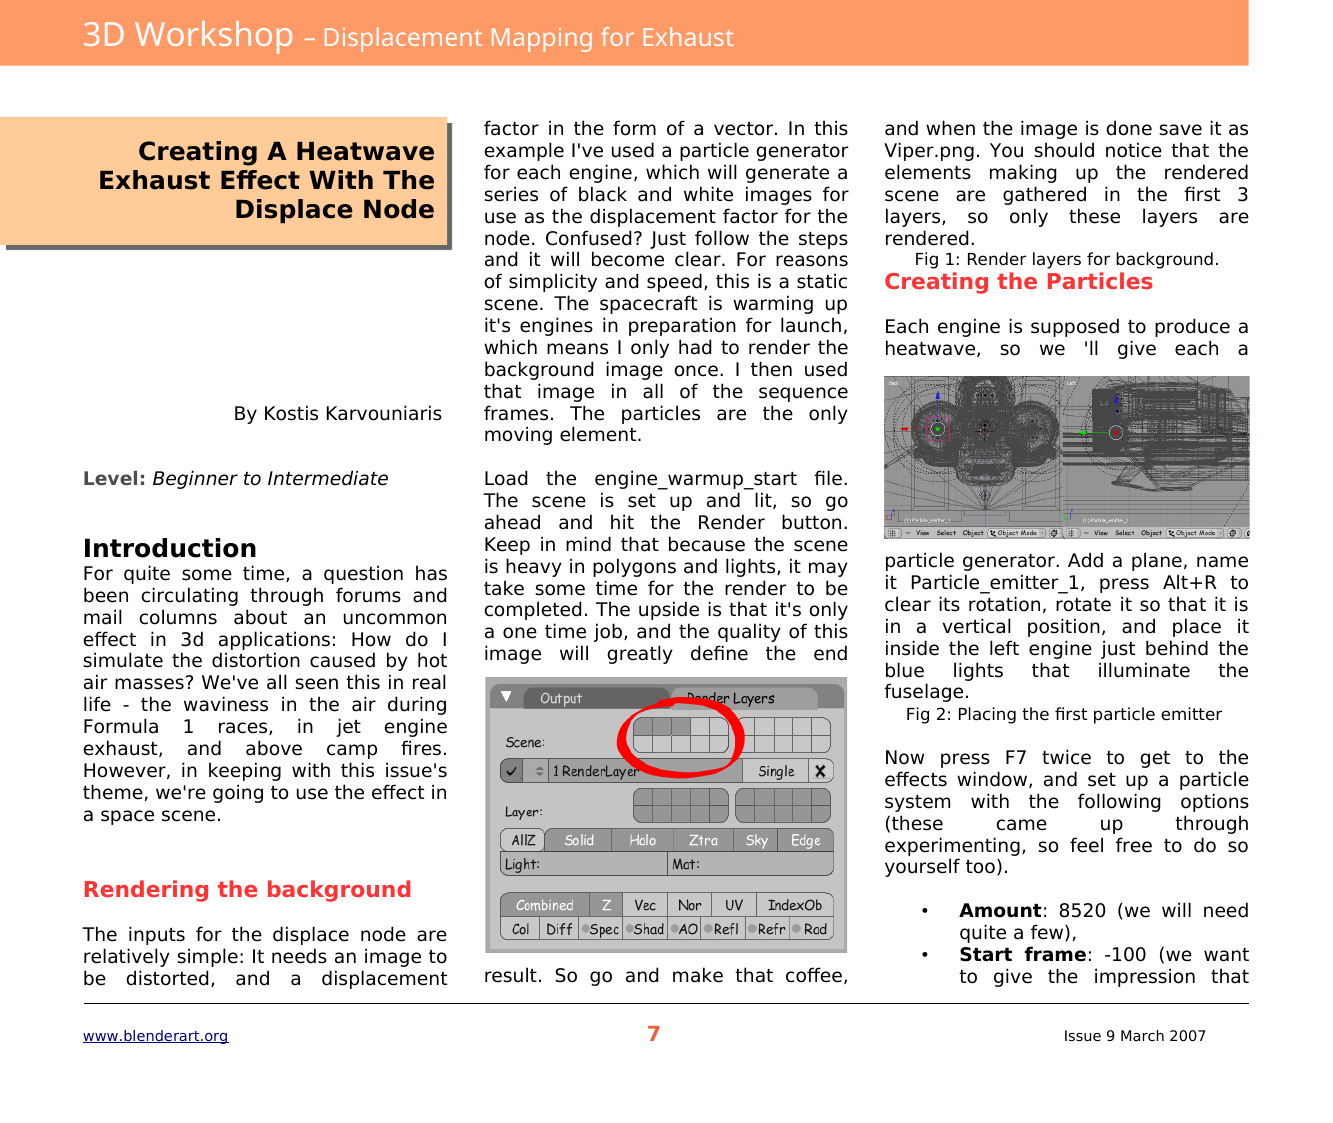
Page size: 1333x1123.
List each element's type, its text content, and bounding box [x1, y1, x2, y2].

text Fig 1: Render layers for background. [884, 249, 1249, 269]
text Introduction [83, 534, 448, 563]
text particle generator. Add a plane, name it Particle_emitter_1, press Alt+R to clear its rotation, rotate it so that it is in a vertical position, and place it inside the left engine just behind the blue lights that illuminate the fuselage. [884, 539, 1249, 703]
text Now press F7 twice to get to the effects window, and set up a particle system with the following options (these came up through experimenting, so feel free to do so yourself too). [884, 747, 1249, 878]
text factor in the form of a vector. In this example I've used a particle generator for each engine, which will generate a series of black and white images for use as the displacement factor for the node. Confused? Just follow the steps and it will become clear. For reasons of simplicity and speed, this is a static scene. The spacecraft is warming up it's engines in preparation for launch, which means I only had to render the background image once. I then used that image in all of the sequence frames. The particles are the only moving element. [483, 118, 849, 446]
text Rendering the background [83, 877, 448, 902]
list Amount: 8520 (we will need quite a few), [922, 900, 1249, 944]
text Each engine is supposed to produce a heatwave, so we 'll give each a [884, 316, 1249, 376]
text Creating the Particles [884, 269, 1249, 294]
picture [884, 376, 1250, 539]
list Start frame: -100 (we want to give the impression that [922, 944, 1249, 988]
text Load the engine_warmup_start file. The scene is set up and lit, so go ahead and hit the Render button. Keep in mind that because the scene is heavy in polygons and lights, it may take some time for the render to be completed. The upside is that it's only a one time job, and the quality of this image will greatly define the end result. So go and make that coffee, [483, 468, 849, 986]
text For quite some time, a question has been circulating through forums and mail columns about an uncommon effect in 3d applications: How do I simulate the distortion caused by hot air masses? We've all seen this in real life - the waviness in the air during Formula 1 races, in jet engine exhaust, and above camp fires. However, in keeping with this issue's theme, we're going to use the effect in a space scene. [83, 563, 448, 825]
picture [485, 677, 848, 953]
text The inputs for the displace node are relatively simple: It needs an image to be distorted, and a displacement [83, 924, 448, 990]
text By Kostis Karvouniaris [83, 402, 448, 424]
text Fig 2: Placing the first particle emitter [884, 703, 1249, 725]
text and when the image is done save it as Viper.png. You should notice that the elements making up the rendered scene are gathered in the first 3 layers, so only these layers are rendered. [884, 118, 1249, 249]
text Level: Beginner to Intermediate [83, 468, 448, 490]
